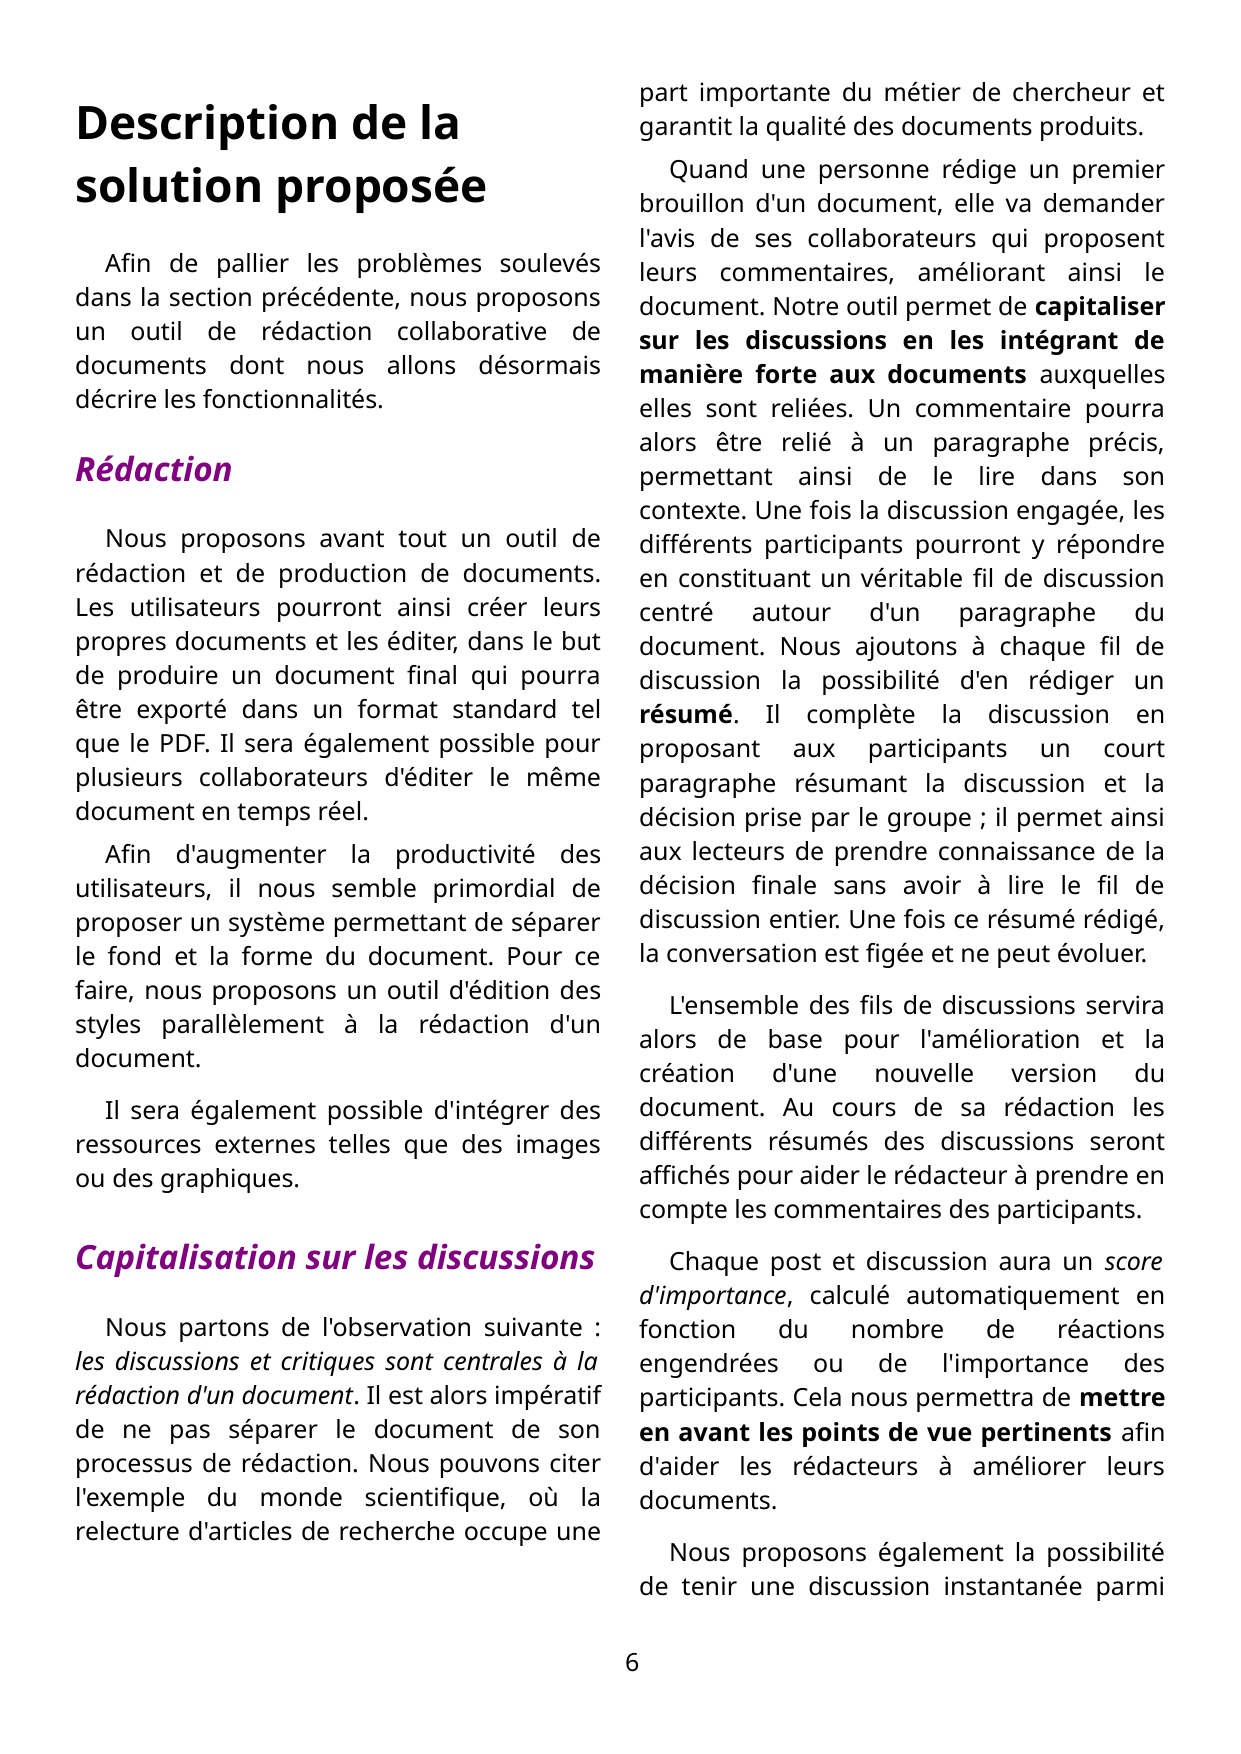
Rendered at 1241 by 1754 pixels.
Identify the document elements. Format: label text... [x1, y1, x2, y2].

subtitle Rédaction [75, 446, 601, 491]
text Nous proposons également la possibilité de tenir une discussion instantanée parmi [639, 1534, 1166, 1602]
text L'ensemble des fils de discussions servira alors de base pour l'amélioration et la création d'une nouvelle version du document. Au cours de sa rédaction les différents résumés des discussions seront affichés pour aider le rédacteur à prendre en compte les commentaires des participants. [639, 987, 1166, 1226]
text Nous partons de l'observation suivante : les discussions et critiques sont centrales à la rédaction d'un document. Il est alors impératif de ne pas séparer le document de son processus de rédaction. Nous pouvons citer l'exemple du monde scientifique, où la relecture d'articles de recherche occupe une [75, 1309, 601, 1548]
subtitle Description de la solution proposée [75, 90, 601, 215]
subtitle Capitalisation sur les discussions [75, 1234, 601, 1279]
text Quand une personne rédige un premier brouillon d'un document, elle va demander l'avis de ses collaborateurs qui proposent leurs commentaires, améliorant ainsi le document. Notre outil permet de capitaliser sur les discussions en les intégrant de manière forte aux documents auxquelles elles sont reliées. Un commentaire pourra alors être relié à un paragraphe précis, permettant ainsi de le lire dans son contexte. Une fois la discussion engagée, les différents participants pourront y répondre en constituant un véritable fil de discussion centré autour d'un paragraphe du document. Nous ajoutons à chaque fil de discussion la possibilité d'en rédiger un résumé. Il complète la discussion en proposant aux participants un court paragraphe résumant la discussion et la décision prise par le groupe ; il permet ainsi aux lecteurs de prendre connaissance de la décision finale sans avoir à lire le fil de discussion entier. Une fois ce résumé rédigé, la conversation est figée et ne peut évoluer. [639, 152, 1166, 969]
text Chaque post et discussion aura un score d'importance, calculé automatiquement en fonction du nombre de réactions engendrées ou de l'importance des participants. Cela nous permettra de mettre en avant les points de vue pertinents afin d'aider les rédacteurs à améliorer leurs documents. [639, 1244, 1166, 1516]
text Afin d'augmenter la productivité des utilisateurs, il nous semble primordial de proposer un système permettant de séparer le fond et la forme du document. Pour ce faire, nous proposons un outil d'édition des styles parallèlement à la rédaction d'un document. [75, 837, 601, 1075]
text Il sera également possible d'intégrer des ressources externes telles que des images ou des graphiques. [75, 1093, 601, 1195]
text Afin de pallier les problèmes soulevés dans la section précédente, nous proposons un outil de rédaction collaborative de documents dont nous allons désormais décrire les fonctionnalités. [75, 245, 601, 416]
text Nous proposons avant tout un outil de rédaction et de production de documents. Les utilisateurs pourront ainsi créer leurs propres documents et les éditer, dans le but de produire un document final qui pourra être exporté dans un format standard tel que le PDF. Il sera également possible pour plusieurs collaborateurs d'éditer le même document en temps réel. [75, 521, 601, 828]
text part importante du métier de chercheur et garantit la qualité des documents produits. [639, 75, 1166, 143]
